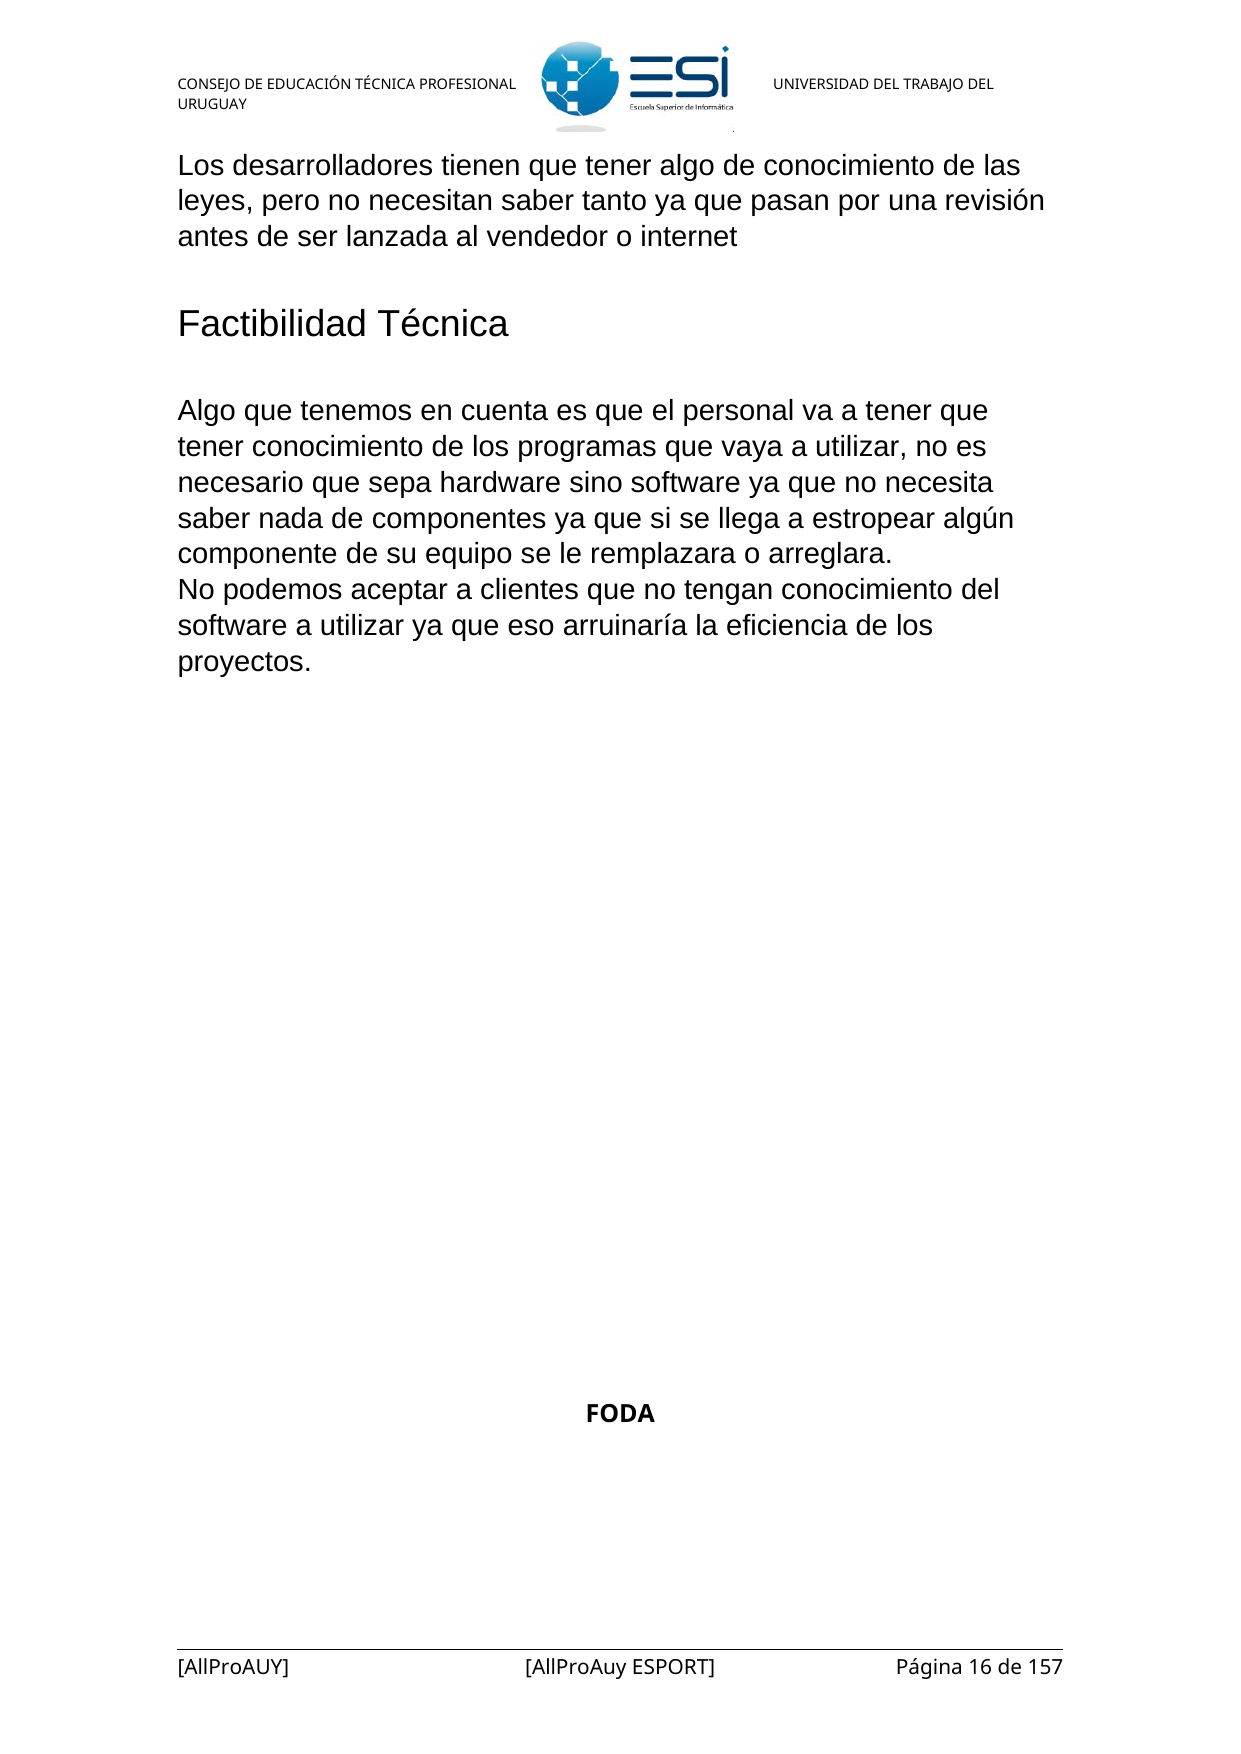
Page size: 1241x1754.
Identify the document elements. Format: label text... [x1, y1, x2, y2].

text Algo que tenemos en cuenta es que el personal va a tener que tener conocimiento de los programas que vaya a utilizar, no es necesario que sepa hardware sino software ya que no necesita saber nada de componentes ya que si se llega a estropear algún componente de su equipo se le remplazara o arreglara. [177, 393, 1063, 570]
text Los desarrolladores tienen que tener algo de conocimiento de las leyes, pero no necesitan saber tanto ya que pasan por una revisión antes de ser lanzada al vendedor o internet [177, 148, 1063, 253]
text Factibilidad Técnica [177, 301, 1063, 344]
picture [534, 39, 734, 132]
text FODA [177, 1395, 1063, 1429]
text No podemos aceptar a clientes que no tengan conocimiento del software a utilizar ya que eso arruinaría la eficiencia de los proyectos. [177, 572, 1063, 678]
